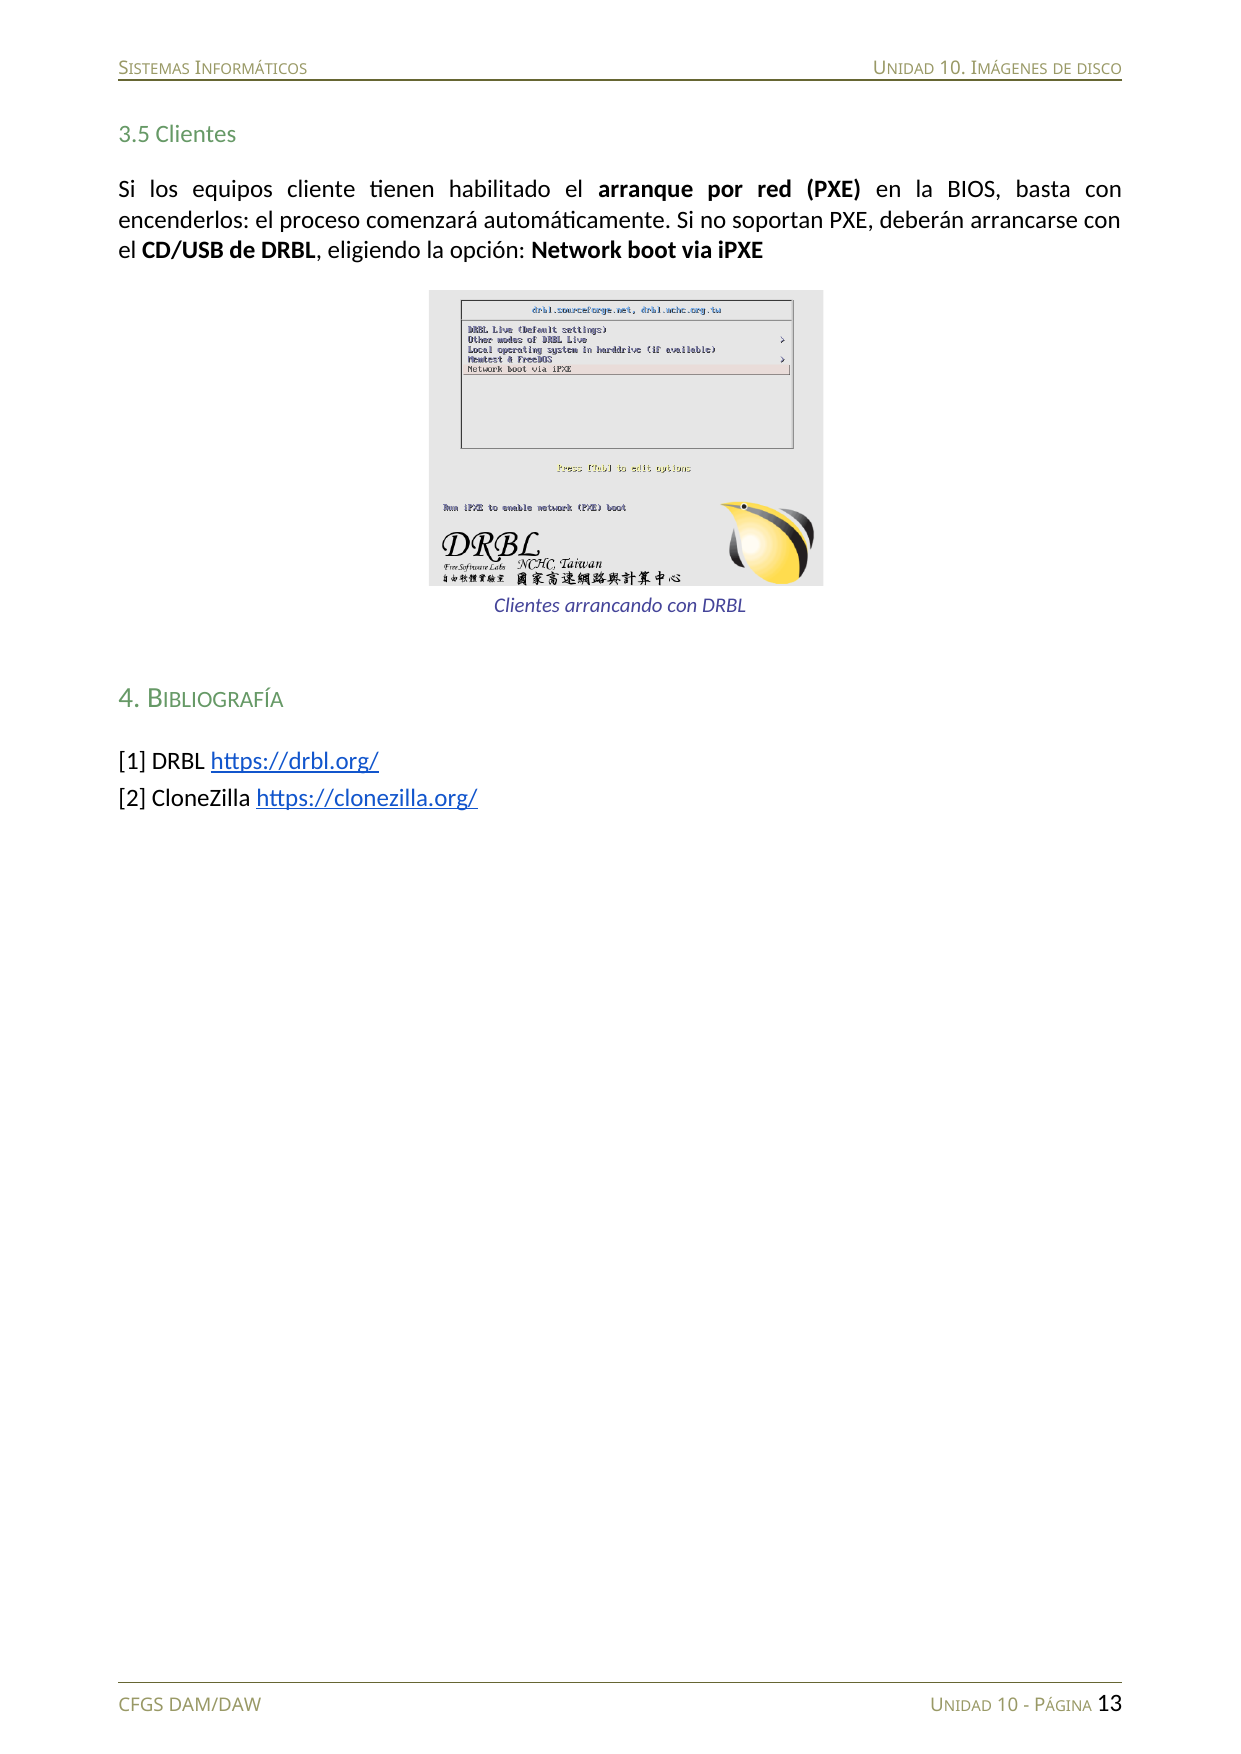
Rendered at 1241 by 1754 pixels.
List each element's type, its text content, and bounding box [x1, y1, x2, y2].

picture [428, 290, 824, 586]
text Si los equipos cliente tienen habilitado el arranque por red (PXE) en la BIOS, basta con encenderlos: el proceso comenzará automáticamente. Si no soportan PXE, deberán arrancarse con el CD/USB de DRBL, eligiendo la opción: Network boot via iPXE [118, 173, 1122, 265]
subtitle 3.5 Clientes [118, 118, 1122, 148]
text Clientes arrancando con DRBL [118, 592, 1122, 617]
text [1] DRBL https://drbl.org/ [118, 745, 1122, 775]
text [2] CloneZilla https://clonezilla.org/ [118, 782, 1122, 812]
subtitle 4. Bibliografía [118, 679, 1122, 715]
